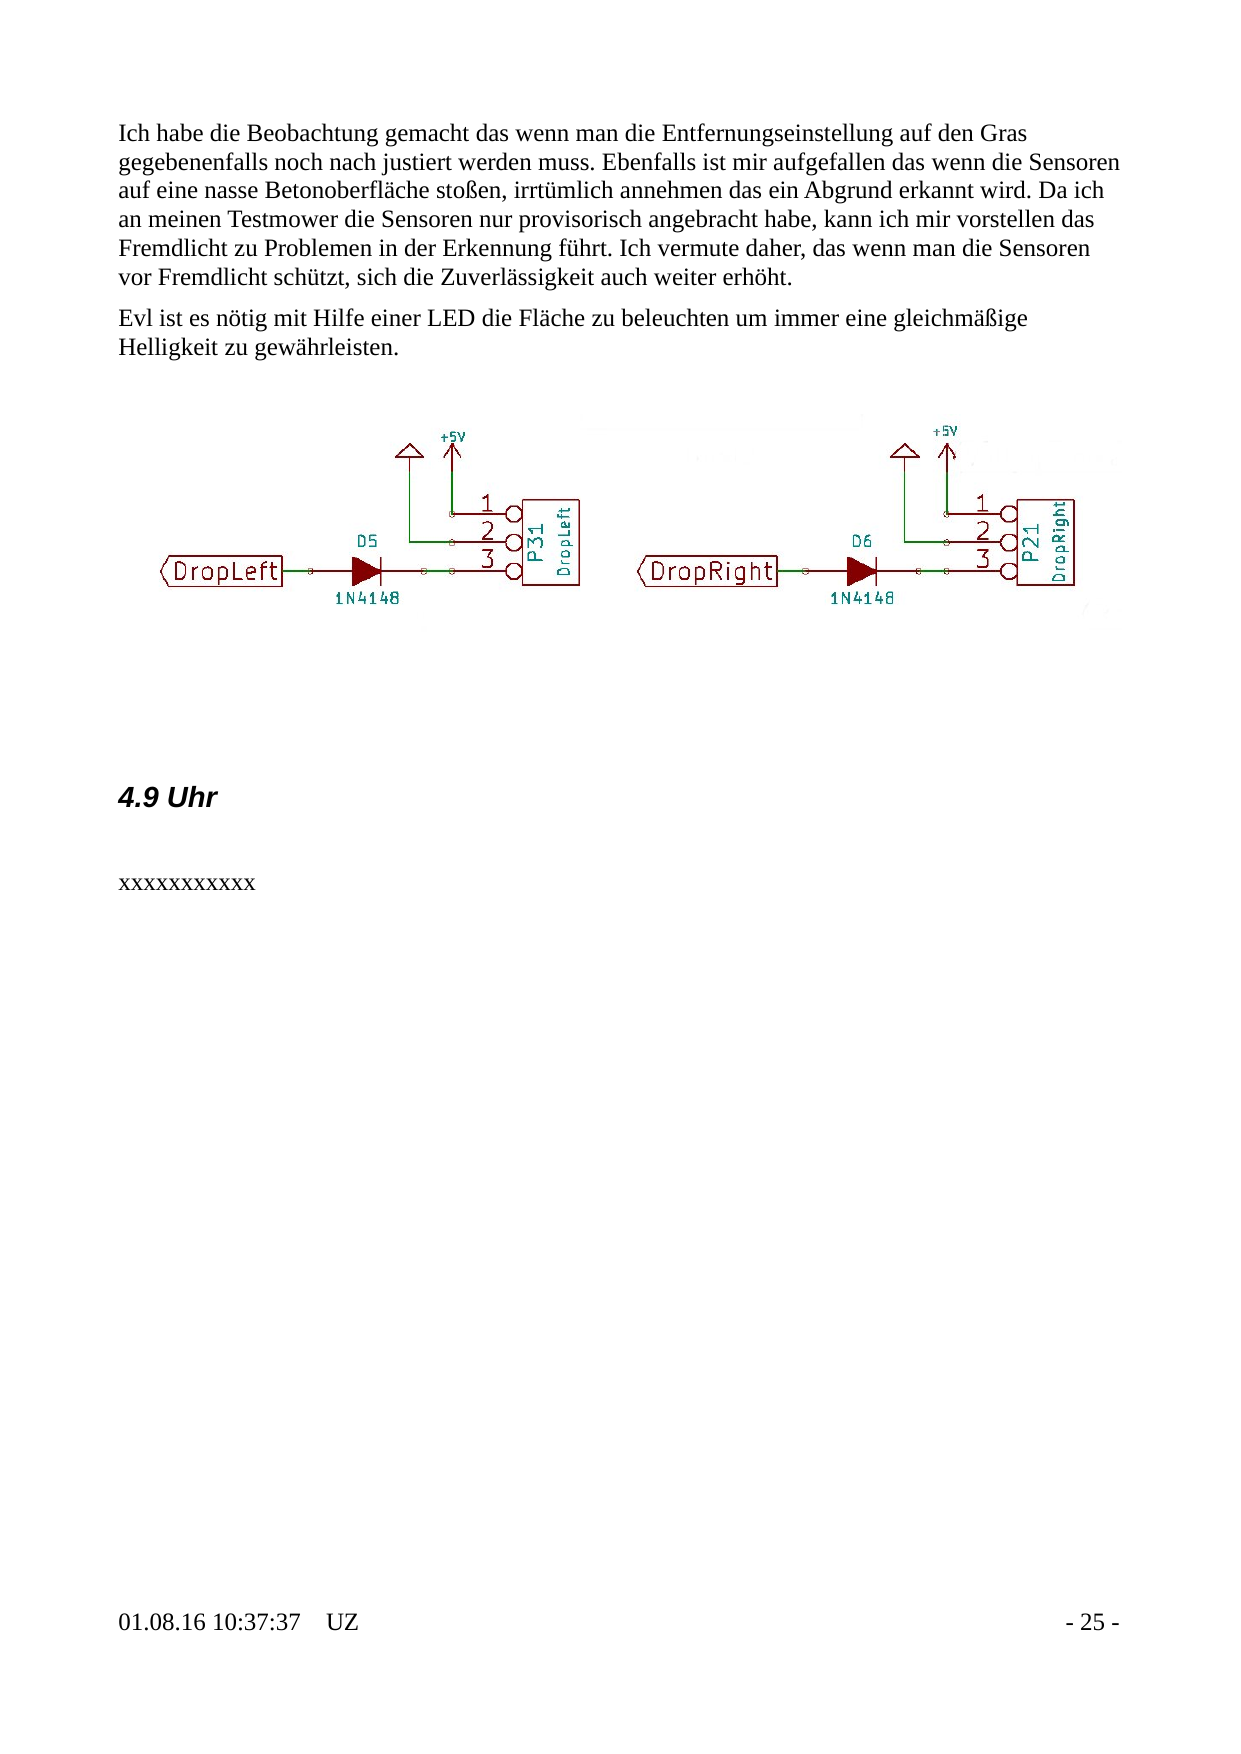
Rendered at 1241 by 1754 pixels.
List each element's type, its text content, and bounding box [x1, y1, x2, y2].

text Evl ist es nötig mit Hilfe einer LED die Fläche zu beleuchten um immer eine gleichmäßige Helligkeit zu gewährleisten. [118, 303, 1122, 361]
text xxxxxxxxxxx [118, 867, 1122, 896]
subtitle 4.9 Uhr [118, 780, 1122, 814]
picture [118, 414, 1123, 632]
text Ich habe die Beobachtung gemacht das wenn man die Entfernungseinstellung auf den Gras gegebenenfalls noch nach justiert werden muss. Ebenfalls ist mir aufgefallen das wenn die Sensoren auf eine nasse Betonoberfläche stoßen, irrtümlich annehmen das ein Abgrund erkannt wird. Da ich an meinen Testmower die Sensoren nur provisorisch angebracht habe, kann ich mir vorstellen das Fremdlicht zu Problemen in der Erkennung führt. Ich vermute daher, das wenn man die Sensoren vor Fremdlicht schützt, sich die Zuverlässigkeit auch weiter erhöht. [118, 118, 1122, 291]
